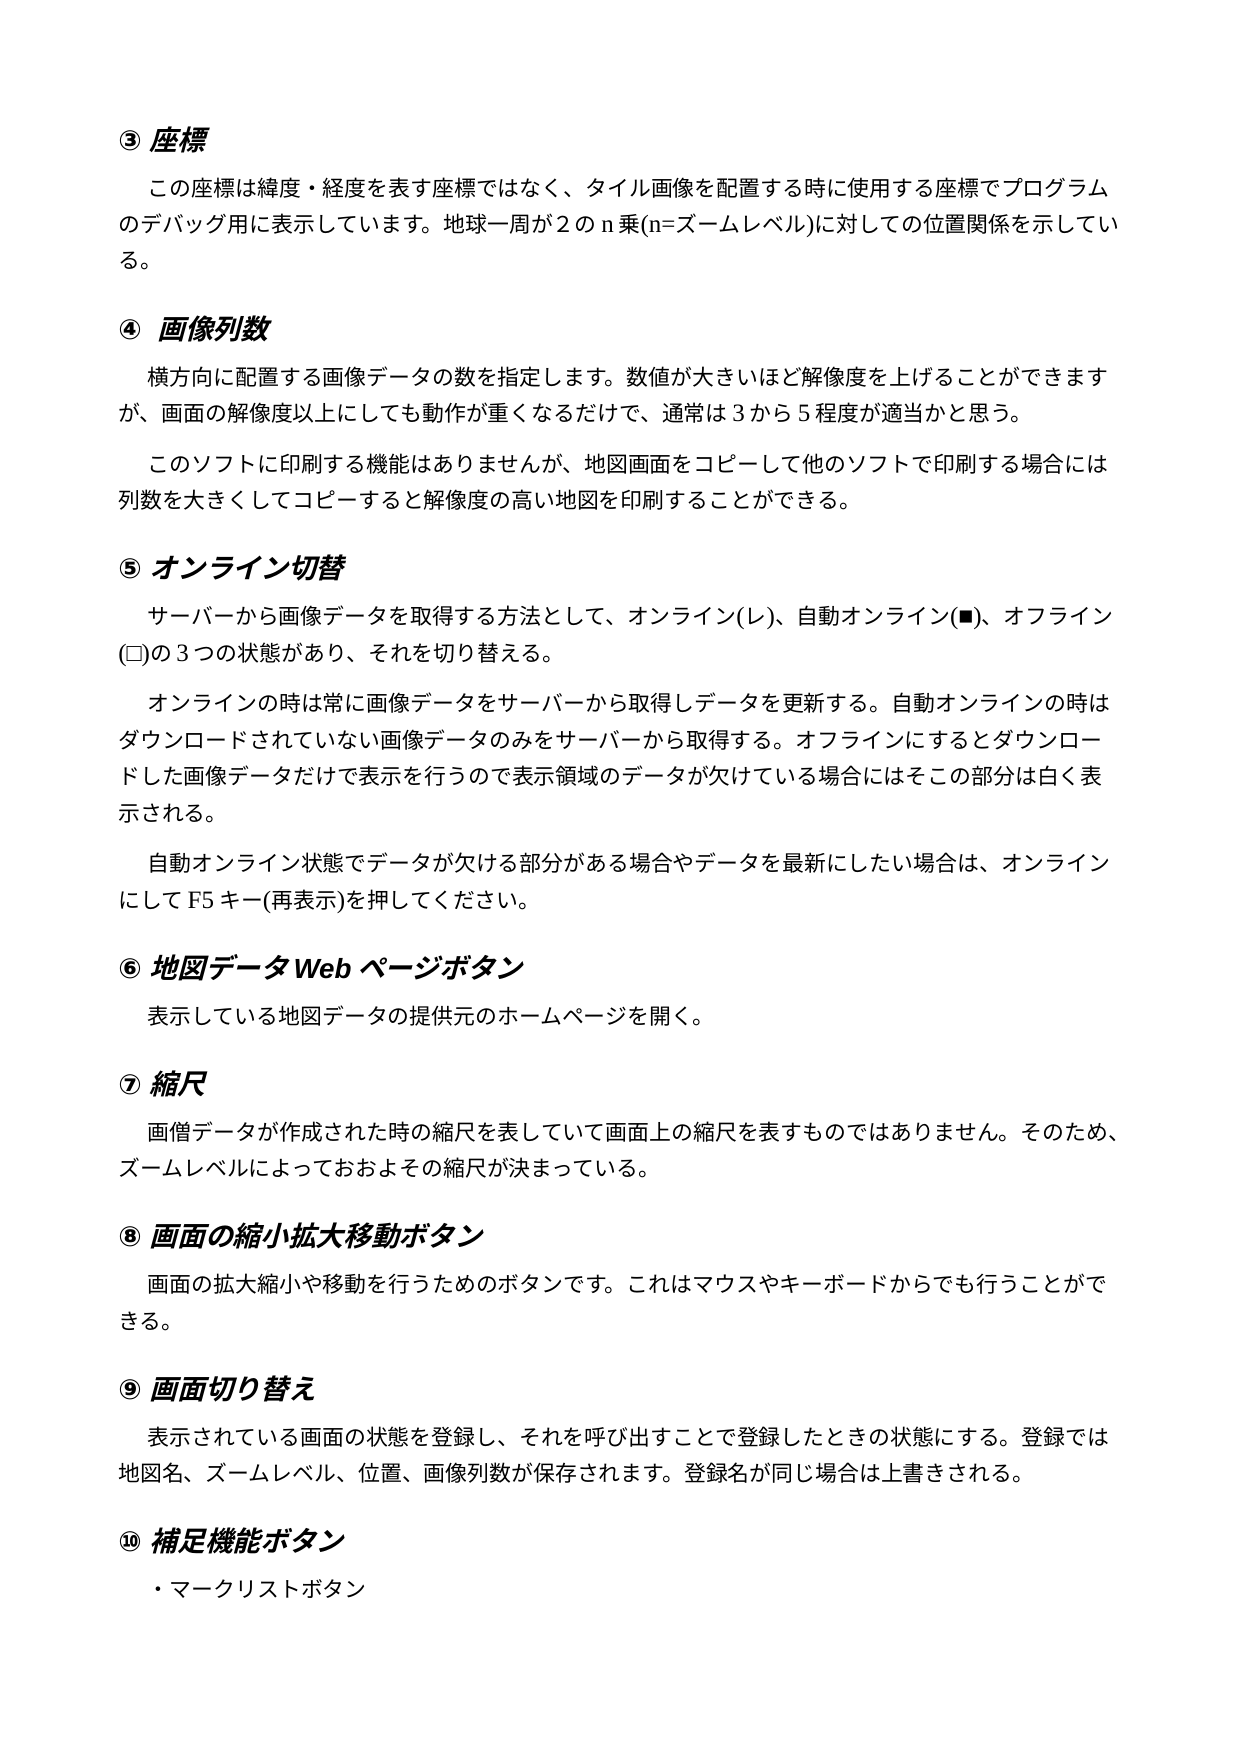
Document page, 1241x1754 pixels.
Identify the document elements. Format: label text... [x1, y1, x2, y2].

text 画面の拡大縮小や移動を行うためのボタンです。これはマウスやキーボードからでも行うことができる。 [118, 1267, 1122, 1335]
text 表示している地図データの提供元のホームページを開く。 [118, 999, 1122, 1031]
subtitle ③ 座標 [118, 118, 1122, 158]
text 表示されている画面の状態を登録し、それを呼び出すことで登録したときの状態にする。登録では地図名、ズームレベル、位置、画像列数が保存されます。登録名が同じ場合は上書きされる。 [118, 1420, 1122, 1488]
text 画僧データが作成された時の縮尺を表していて画面上の縮尺を表すものではありません。そのため、ズームレベルによっておおよその縮尺が決まっている。 [118, 1115, 1122, 1183]
text この座標は緯度・経度を表す座標ではなく、タイル画像を配置する時に使用する座標でプログラムのデバッグ用に表示しています。地球一周が２のn乗(n=ズームレベル)に対しての位置関係を示している。 [118, 171, 1122, 275]
subtitle ⑥ 地図データWebページボタン [118, 946, 1122, 986]
text ・マークリストボタン [118, 1572, 1122, 1604]
text 自動オンライン状態でデータが欠ける部分がある場合やデータを最新にしたい場合は、オンラインにしてF5キー(再表示)を押してください。 [118, 846, 1122, 914]
subtitle ⑤ オンライン切替 [118, 547, 1122, 587]
subtitle ④ 画像列数 [118, 307, 1122, 347]
subtitle ⑦ 縮尺 [118, 1062, 1122, 1102]
text このソフトに印刷する機能はありませんが、地図画面をコピーして他のソフトで印刷する場合には列数を大きくしてコピーすると解像度の高い地図を印刷することができる。 [118, 447, 1122, 515]
text サーバーから画像データを取得する方法として、オンライン(レ)、自動オンライン(■)、オフライン(□)の3つの状態があり、それを切り替える。 [118, 599, 1122, 667]
text オンラインの時は常に画像データをサーバーから取得しデータを更新する。自動オンラインの時はダウンロードされていない画像データのみをサーバーから取得する。オフラインにするとダウンロードした画像データだけで表示を行うので表示領域のデータが欠けている場合にはそこの部分は白く表示される。 [118, 686, 1122, 827]
subtitle ⑩ 補足機能ボタン [118, 1519, 1122, 1559]
subtitle ⑨ 画面切り替え [118, 1367, 1122, 1407]
text 横方向に配置する画像データの数を指定します。数値が大きいほど解像度を上げることができますが、画面の解像度以上にしても動作が重くなるだけで、通常は3から5程度が適当かと思う。 [118, 359, 1122, 427]
subtitle ⑧ 画面の縮小拡大移動ボタン [118, 1215, 1122, 1255]
